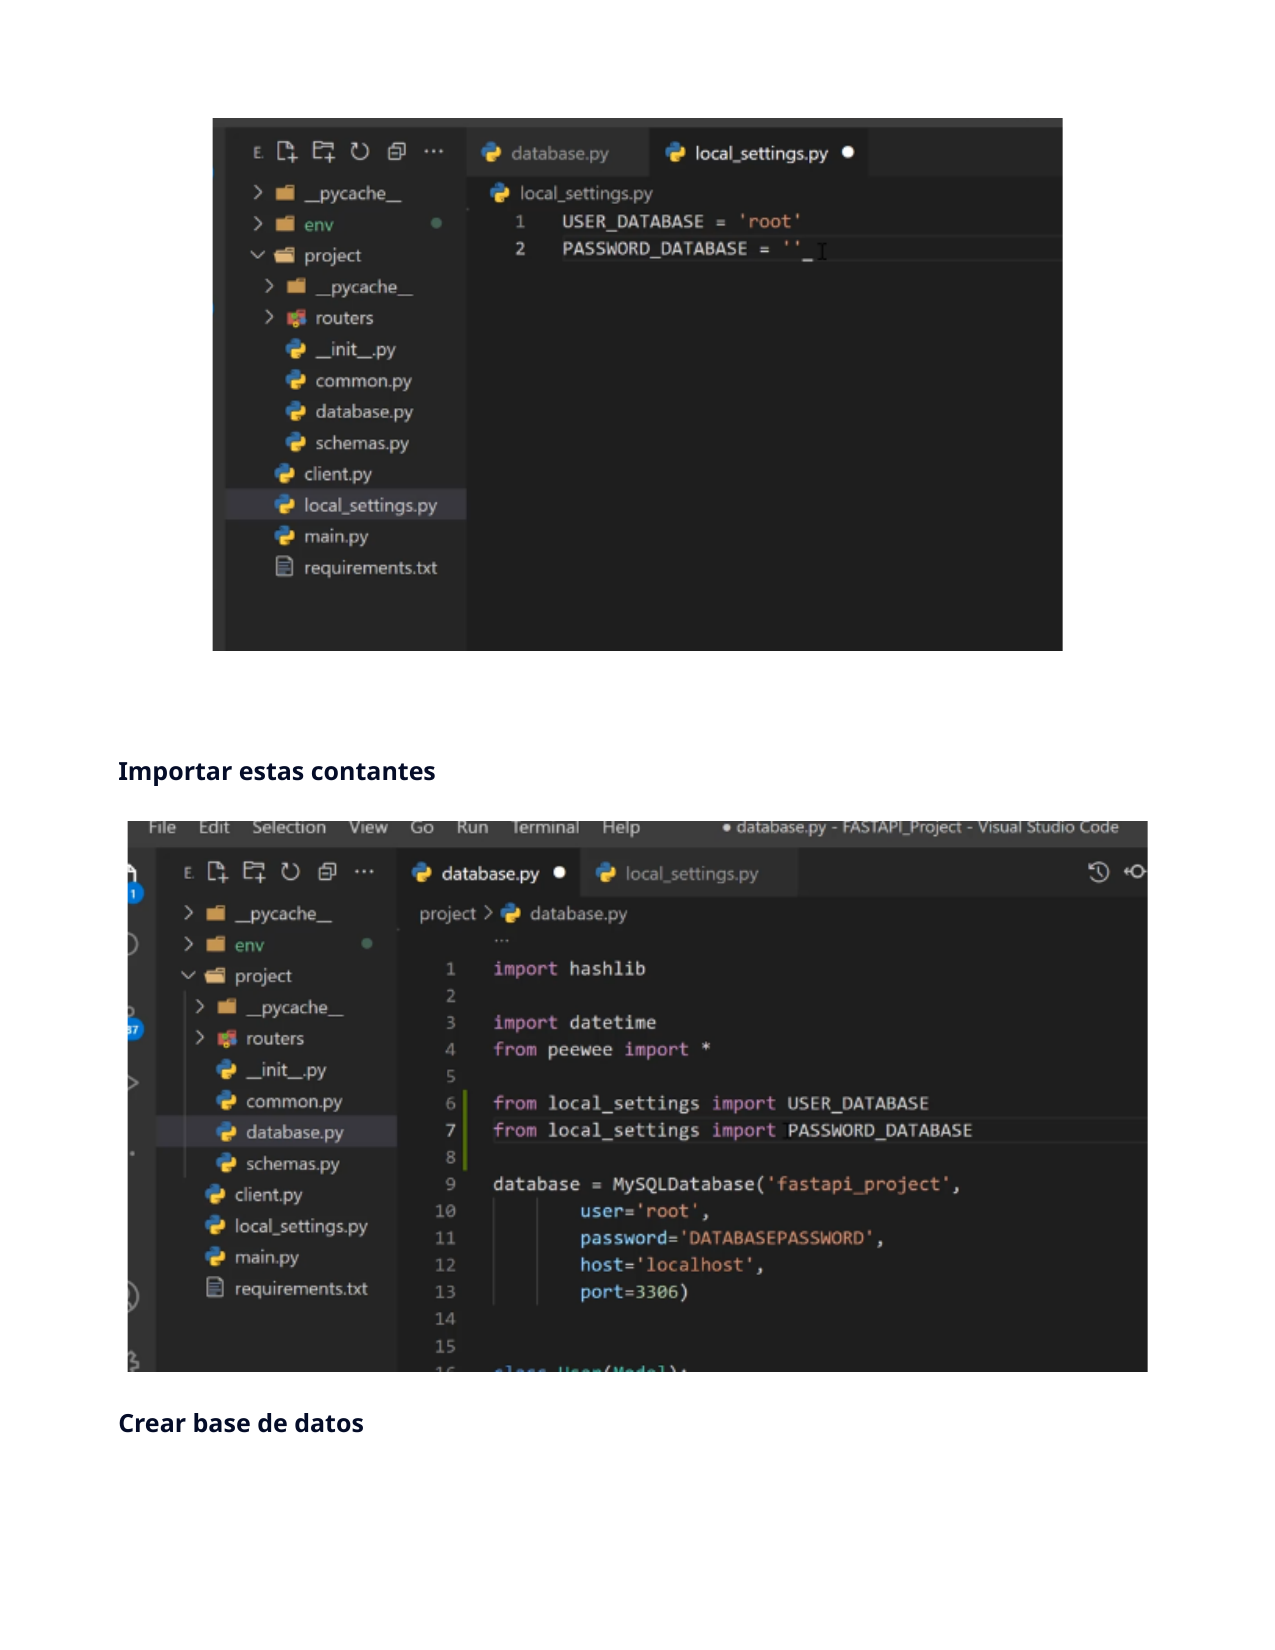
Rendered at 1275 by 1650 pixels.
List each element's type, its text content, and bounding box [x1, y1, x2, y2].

text Crear base de datos [118, 1405, 1157, 1439]
text Importar estas contantes [118, 753, 1157, 787]
picture [127, 821, 1148, 1372]
picture [212, 118, 1063, 651]
